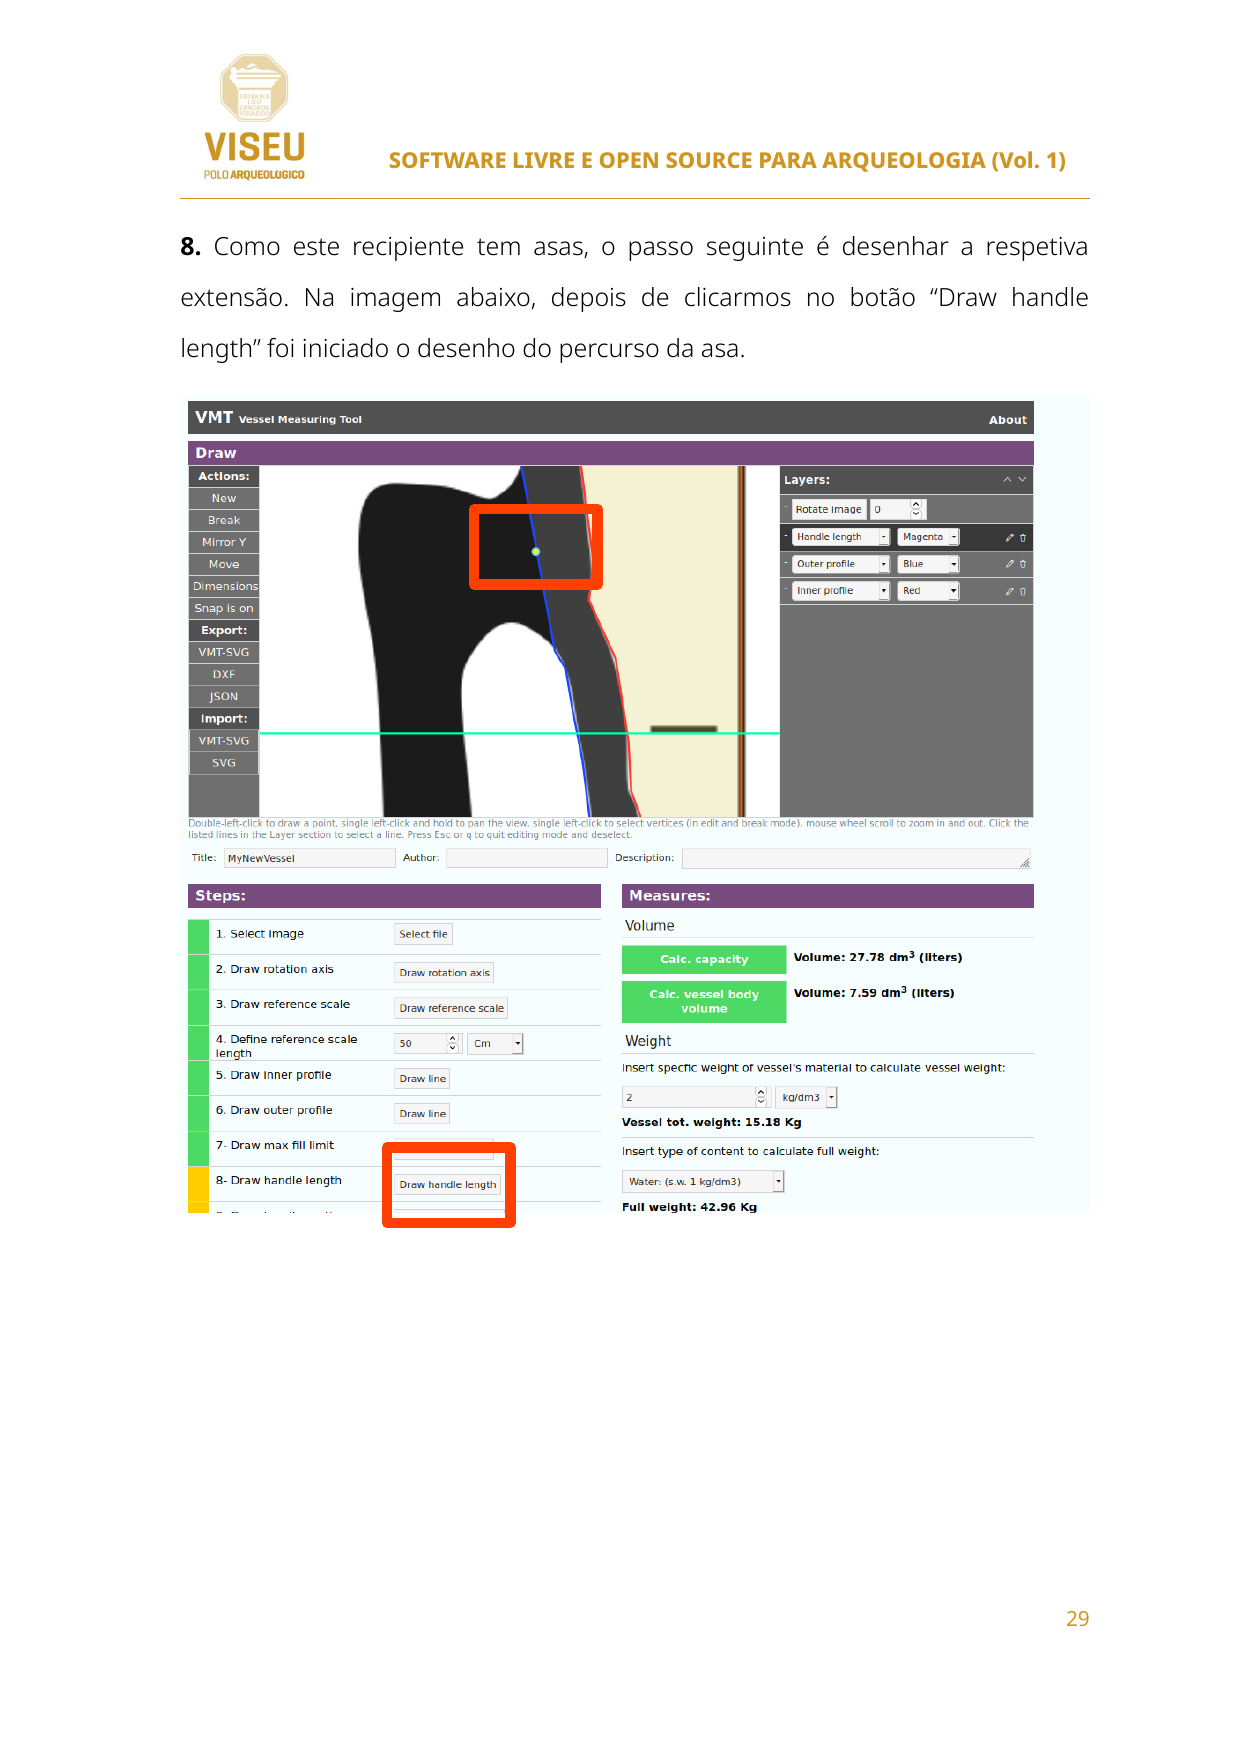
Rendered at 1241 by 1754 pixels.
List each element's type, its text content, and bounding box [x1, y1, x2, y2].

picture [180, 395, 1090, 1213]
picture [392, 1153, 505, 1213]
text 8. Como este recipiente tem asas, o passo seguinte é desenhar a respetiva extensão. Na imagem abaixo, depois de clicarmos no botão “Draw handle length” foi iniciado o desenho do percurso da asa. [180, 228, 1090, 364]
